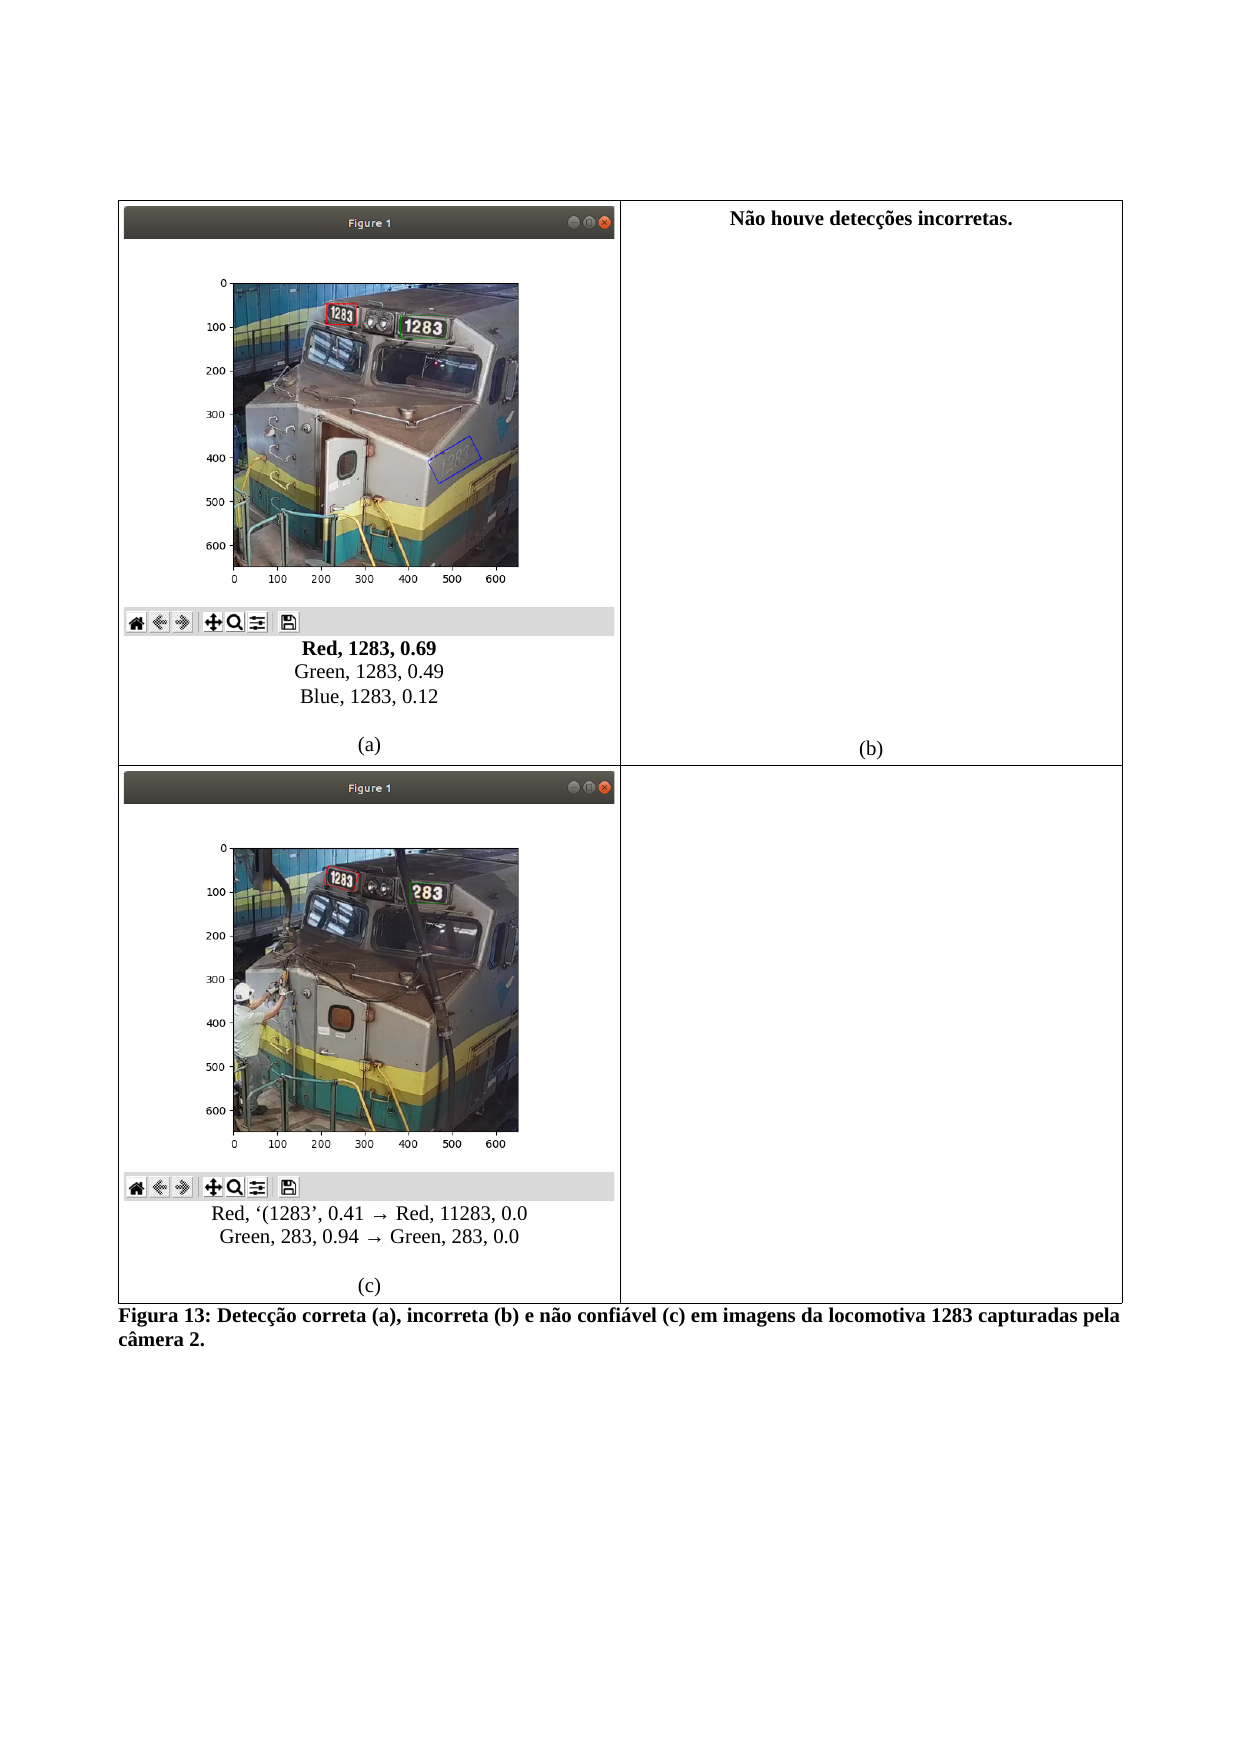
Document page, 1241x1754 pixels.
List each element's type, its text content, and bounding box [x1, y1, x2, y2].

table_cell [621, 766, 1122, 1302]
table_header Red, 1283, 0.69 Green, 1283, 0.49 Blue, 1283, 0.12 (a) [119, 201, 620, 765]
table_cell Red, ‘(1283’, 0.41 → Red, 11283, 0.0 Green, 283, 0.94 → Green, 283, 0.0 (c) [119, 766, 620, 1302]
picture [123, 206, 615, 636]
picture [123, 771, 615, 1201]
text Figura 13: Detecção correta (a), incorreta (b) e não confiável (c) em imagens da locomotiva 1283 capturadas pela câmera 2. [118, 1304, 1122, 1351]
table_header Não houve detecções incorretas. (b) [621, 201, 1122, 765]
